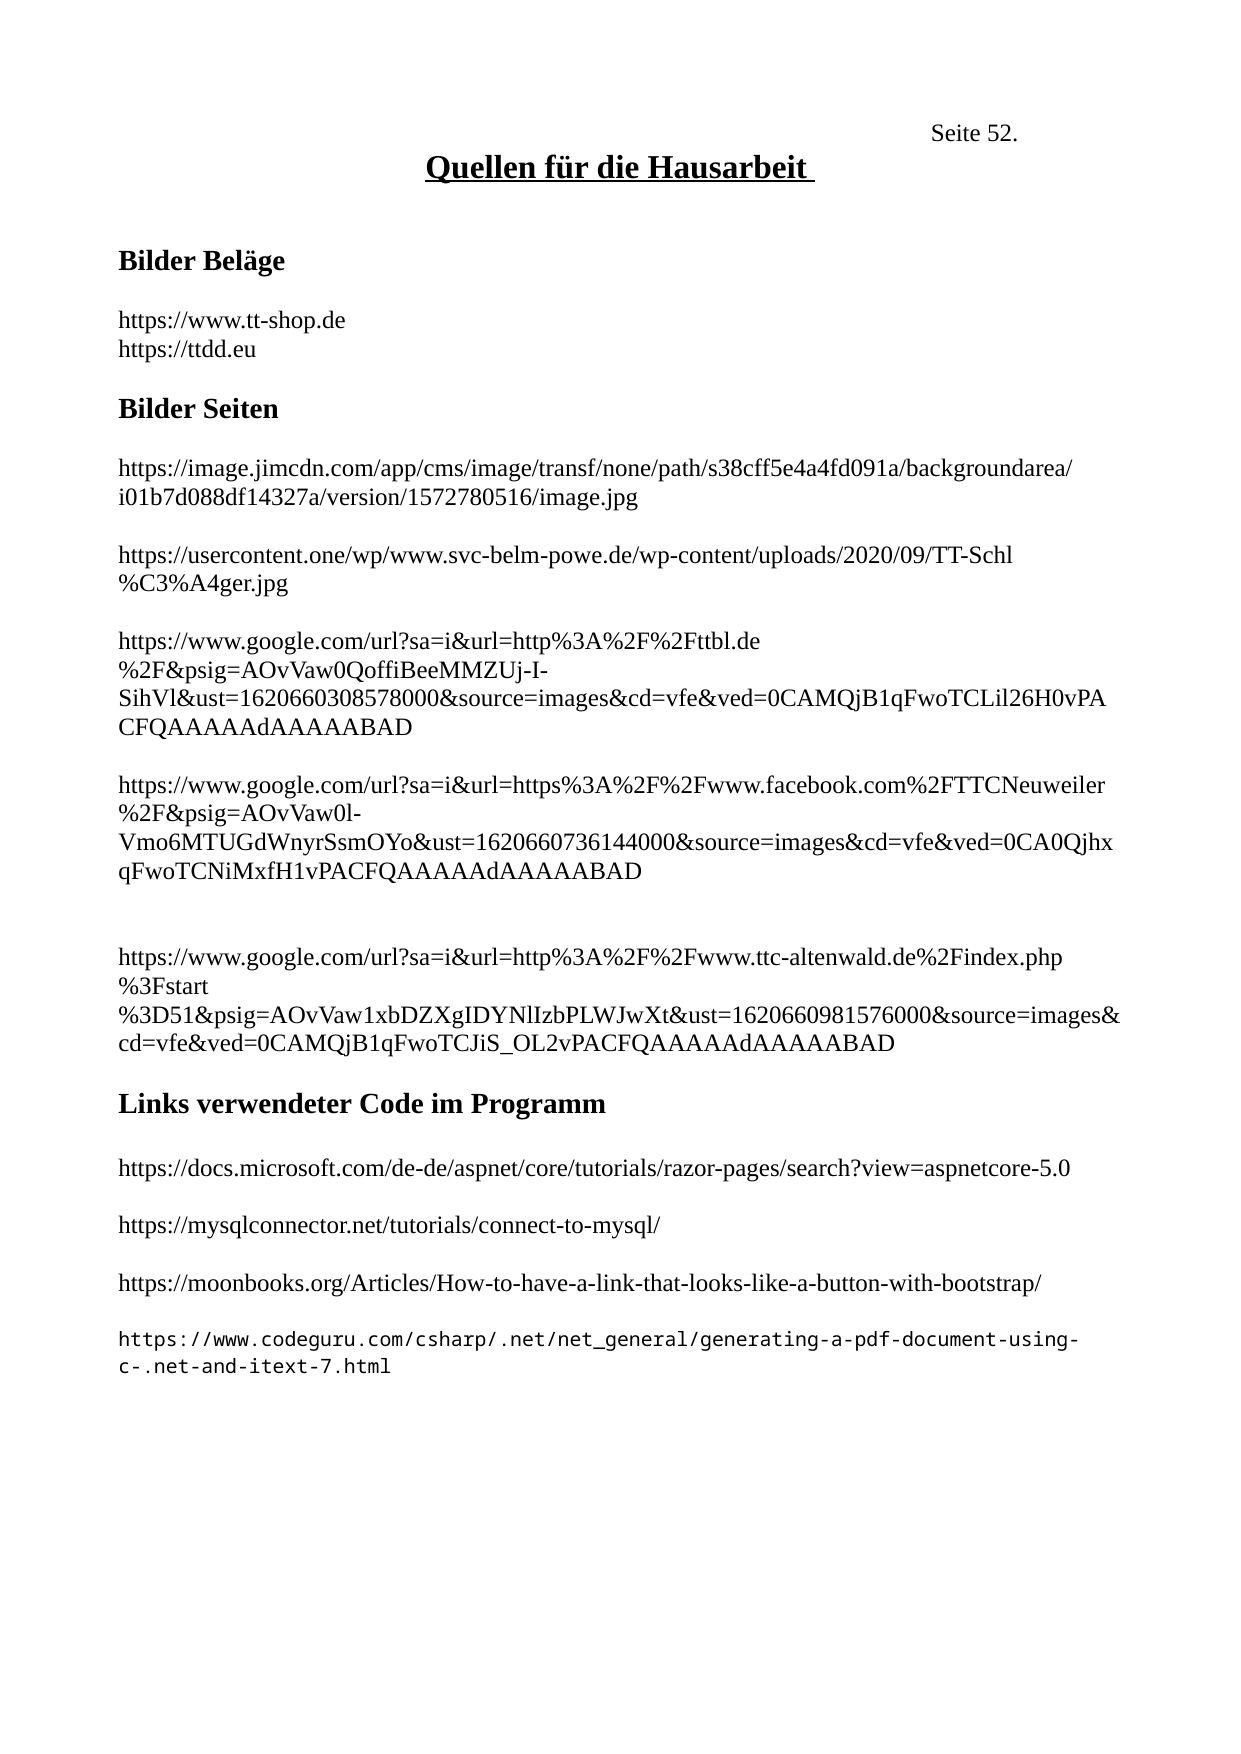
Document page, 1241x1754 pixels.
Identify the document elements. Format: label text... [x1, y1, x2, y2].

text https://www.google.com/url?sa=i&url=https%3A%2F%2Fwww.facebook.com%2FTTCNeuweiler%2F&psig=AOvVaw0l-Vmo6MTUGdWnyrSsmOYo&ust=1620660736144000&source=images&cd=vfe&ved=0CA0QjhxqFwoTCNiMxfH1vPACFQAAAAAdAAAAABAD [118, 770, 1122, 885]
text https://mysqlconnector.net/tutorials/connect-to-mysql/ [118, 1211, 1122, 1239]
text https://usercontent.one/wp/www.svc-belm-powe.de/wp-content/uploads/2020/09/TT-Schl%C3%A4ger.jpg [118, 540, 1122, 597]
text Quellen für die Hausarbeit [118, 147, 1122, 185]
text Bilder Seiten [118, 391, 1122, 425]
text https://www.google.com/url?sa=i&url=http%3A%2F%2Fttbl.de%2F&psig=AOvVaw0QoffiBeeMMZUj-I-SihVl&ust=1620660308578000&source=images&cd=vfe&ved=0CAMQjB1qFwoTCLil26H0vPACFQAAAAAdAAAAABAD [118, 626, 1122, 741]
text https://docs.microsoft.com/de-de/aspnet/core/tutorials/razor-pages/search?view=aspnetcore-5.0 [118, 1153, 1122, 1182]
text Bilder Beläge [118, 243, 1122, 276]
text https://www.google.com/url?sa=i&url=http%3A%2F%2Fwww.ttc-altenwald.de%2Findex.php%3Fstart%3D51&psig=AOvVaw1xbDZXgIDYNlIzbPLWJwXt&ust=1620660981576000&source=images&cd=vfe&ved=0CAMQjB1qFwoTCJiS_OL2vPACFQAAAAAdAAAAABAD [118, 942, 1122, 1057]
text https://image.jimcdn.com/app/cms/image/transf/none/path/s38cff5e4a4fd091a/backgroundarea/i01b7d088df14327a/version/1572780516/image.jpg [118, 453, 1122, 511]
text https://www.codeguru.com/csharp/.net/net_general/generating-a-pdf-document-using-c-.net-and-itext-7.html [118, 1326, 1122, 1379]
text https://www.tt-shop.de [118, 305, 1122, 334]
text https://ttdd.eu [118, 334, 1122, 362]
text Seite 52. [118, 118, 1122, 147]
text https://moonbooks.org/Articles/How-to-have-a-link-that-looks-like-a-button-with-bootstrap/ [118, 1268, 1122, 1297]
text Links verwendeter Code im Programm [118, 1086, 1122, 1119]
